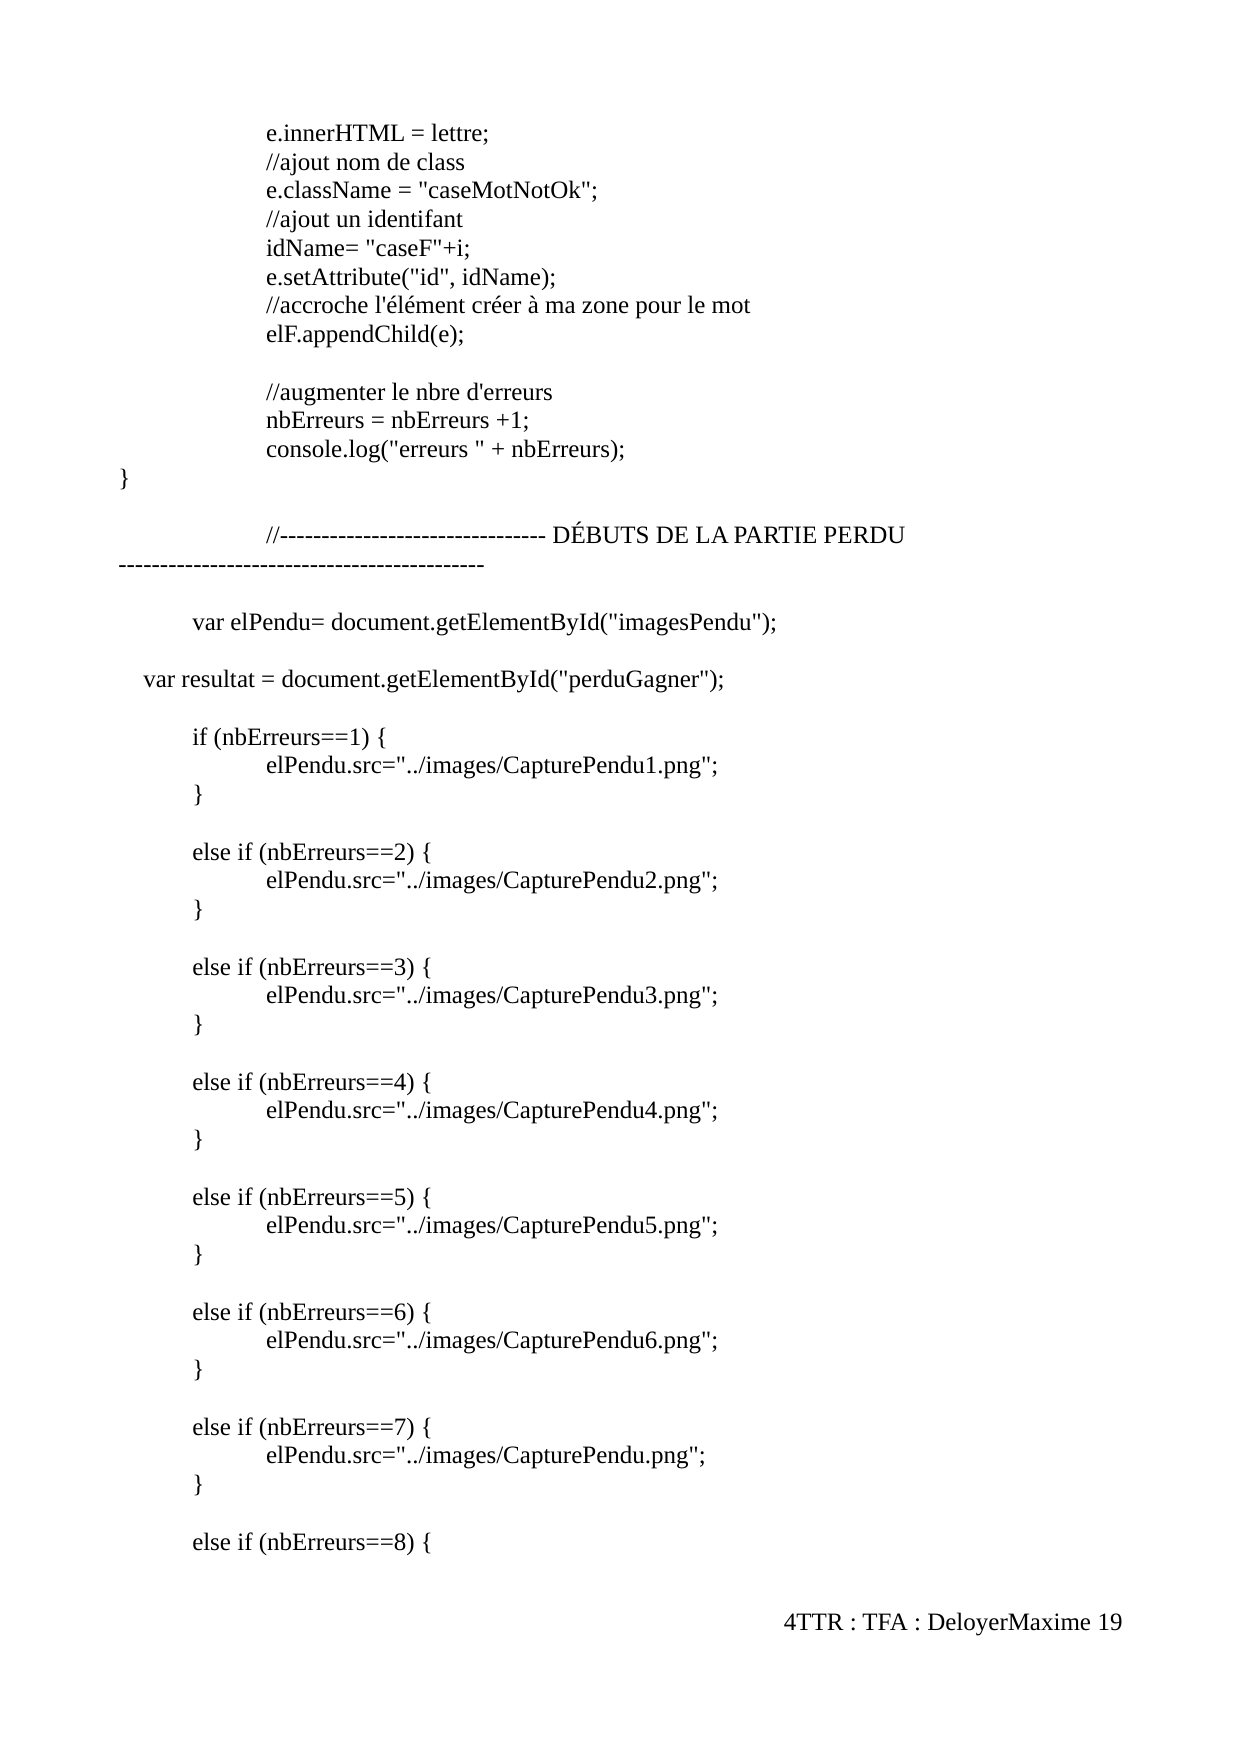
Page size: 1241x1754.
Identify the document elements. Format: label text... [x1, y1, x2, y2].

text else if (nbErreurs==7) { [118, 1412, 1122, 1441]
text } [118, 1124, 1122, 1153]
text elF.appendChild(e); [118, 319, 1122, 348]
text else if (nbErreurs==3) { [118, 952, 1122, 981]
text nbErreurs = nbErreurs +1; [118, 406, 1122, 434]
text else if (nbErreurs==6) { [118, 1297, 1122, 1326]
text elPendu.src="../images/CapturePendu2.png"; [118, 866, 1122, 894]
text else if (nbErreurs==4) { [118, 1067, 1122, 1096]
text console.log("erreurs " + nbErreurs); [118, 434, 1122, 463]
text //accroche l'élément créer à ma zone pour le mot [118, 291, 1122, 319]
text var resultat = document.getElementById("perduGagner"); [118, 664, 1122, 693]
text else if (nbErreurs==8) { [118, 1527, 1122, 1556]
text elPendu.src="../images/CapturePendu5.png"; [118, 1211, 1122, 1239]
text } [118, 779, 1122, 808]
text } [118, 1469, 1122, 1498]
text else if (nbErreurs==2) { [118, 837, 1122, 866]
text elPendu.src="../images/CapturePendu6.png"; [118, 1326, 1122, 1354]
text } [118, 1239, 1122, 1268]
text } [118, 1009, 1122, 1038]
text //augmenter le nbre d'erreurs [118, 377, 1122, 406]
text } [118, 463, 1122, 492]
text e.innerHTML = lettre; [118, 118, 1122, 147]
text } [118, 894, 1122, 923]
text elPendu.src="../images/CapturePendu4.png"; [118, 1096, 1122, 1124]
text //ajout un identifant [118, 204, 1122, 233]
text idName= "caseF"+i; [118, 233, 1122, 262]
text elPendu.src="../images/CapturePendu1.png"; [118, 751, 1122, 779]
text //-------------------------------- DÉBUTS DE LA PARTIE PERDU -------------------------------------------- [118, 521, 1122, 578]
text if (nbErreurs==1) { [118, 722, 1122, 751]
text else if (nbErreurs==5) { [118, 1182, 1122, 1211]
text elPendu.src="../images/CapturePendu.png"; [118, 1441, 1122, 1469]
text e.className = "caseMotNotOk"; [118, 176, 1122, 204]
text elPendu.src="../images/CapturePendu3.png"; [118, 981, 1122, 1009]
text } [118, 1354, 1122, 1383]
text e.setAttribute("id", idName); [118, 262, 1122, 291]
text //ajout nom de class [118, 147, 1122, 176]
text var elPendu= document.getElementById("imagesPendu"); [118, 607, 1122, 636]
